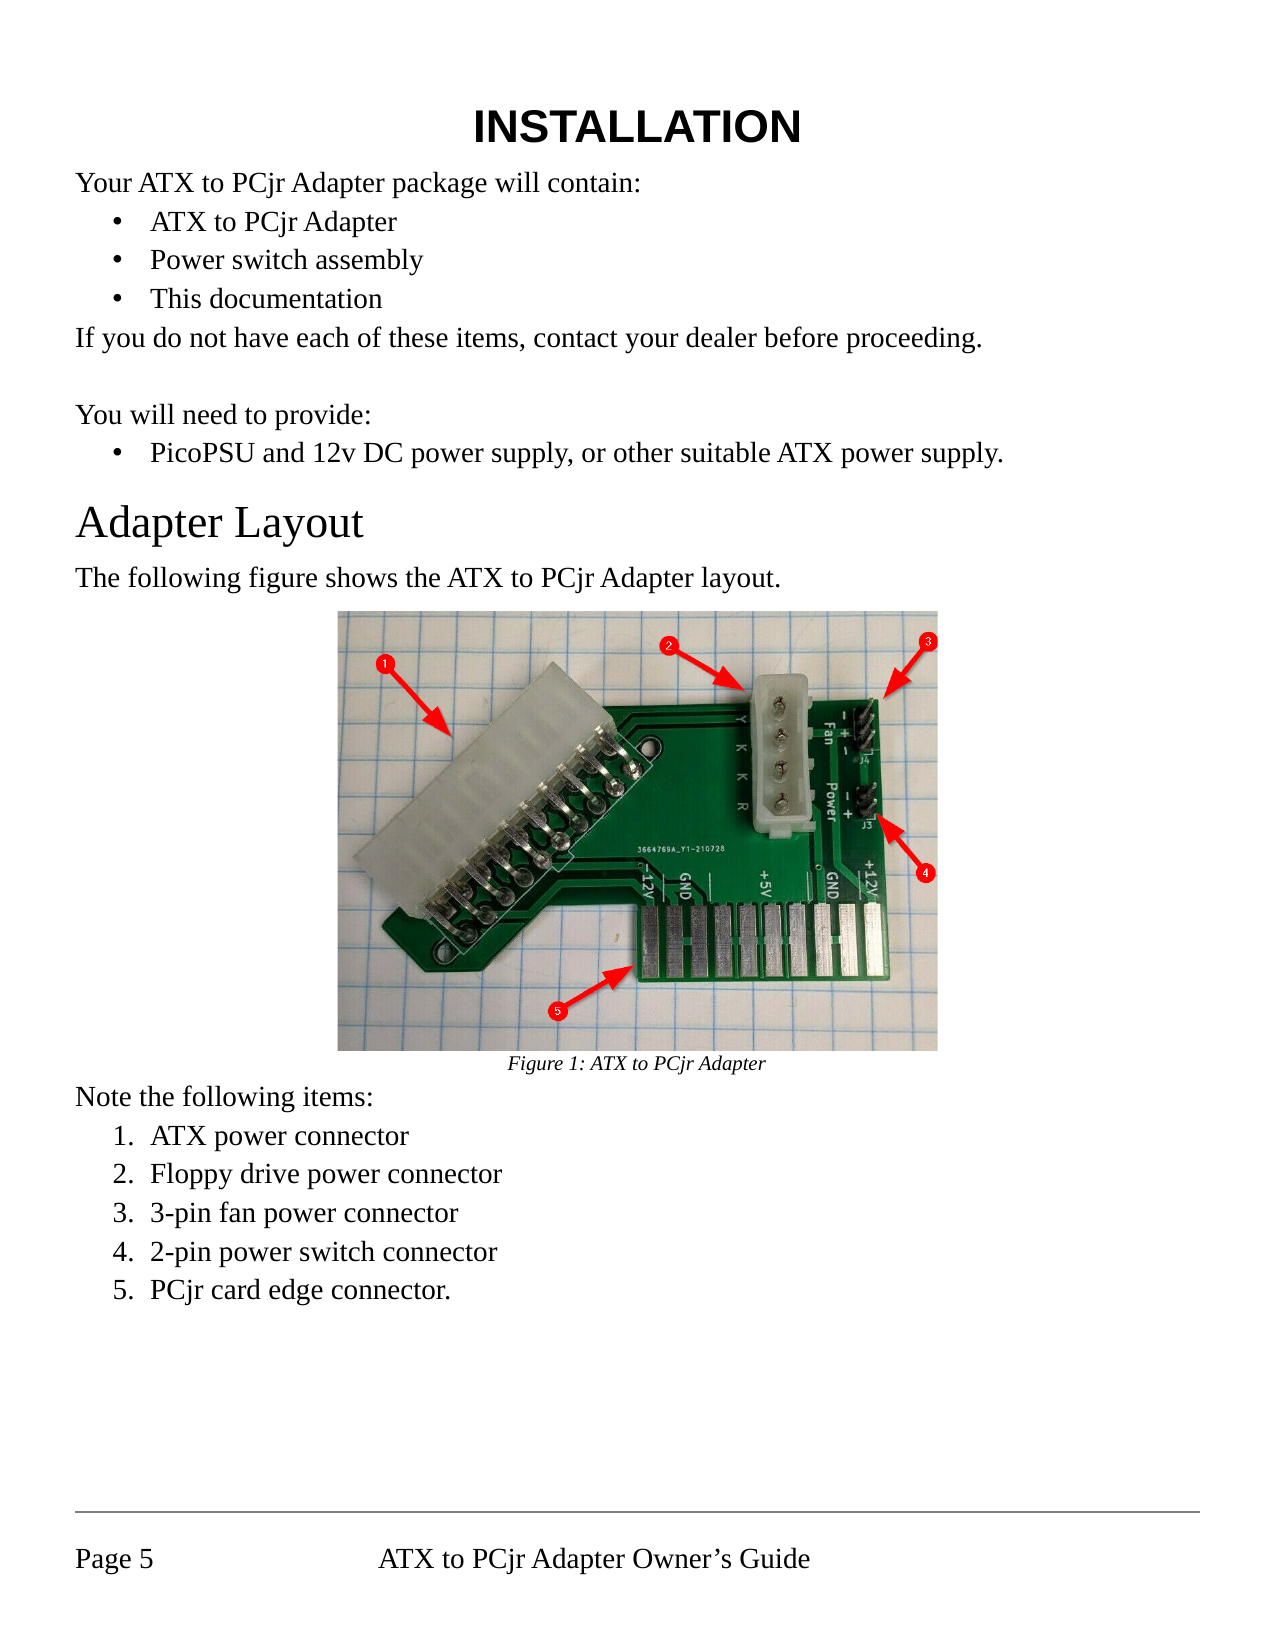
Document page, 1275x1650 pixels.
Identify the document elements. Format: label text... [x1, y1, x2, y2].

text Your ATX to PCjr Adapter package will contain: [75, 165, 1200, 199]
text If you do not have each of these items, contact your dealer before proceeding. [75, 320, 1200, 353]
text Note the following items: [75, 598, 1200, 1113]
picture [337, 611, 938, 1051]
list ATX power connector [112, 1118, 1200, 1152]
text Figure 1: ATX to PCjr Adapter [337, 1051, 937, 1074]
list 3-pin fan power connector [112, 1195, 1200, 1229]
list PCjr card edge connector. [112, 1272, 1200, 1306]
list 2-pin power switch connector [112, 1234, 1200, 1267]
subtitle Adapter Layout [75, 495, 1200, 547]
list PicoPSU and 12v DC power supply, or other suitable ATX power supply. [112, 435, 1200, 469]
list Power switch assembly [112, 242, 1200, 276]
subtitle INSTALLATION [75, 100, 1200, 153]
text You will need to provide: [75, 397, 1200, 430]
list ATX to PCjr Adapter [112, 204, 1200, 237]
list Floppy drive power connector [112, 1157, 1200, 1190]
text The following figure shows the ATX to PCjr Adapter layout. [75, 560, 1200, 593]
list This documentation [112, 281, 1200, 315]
